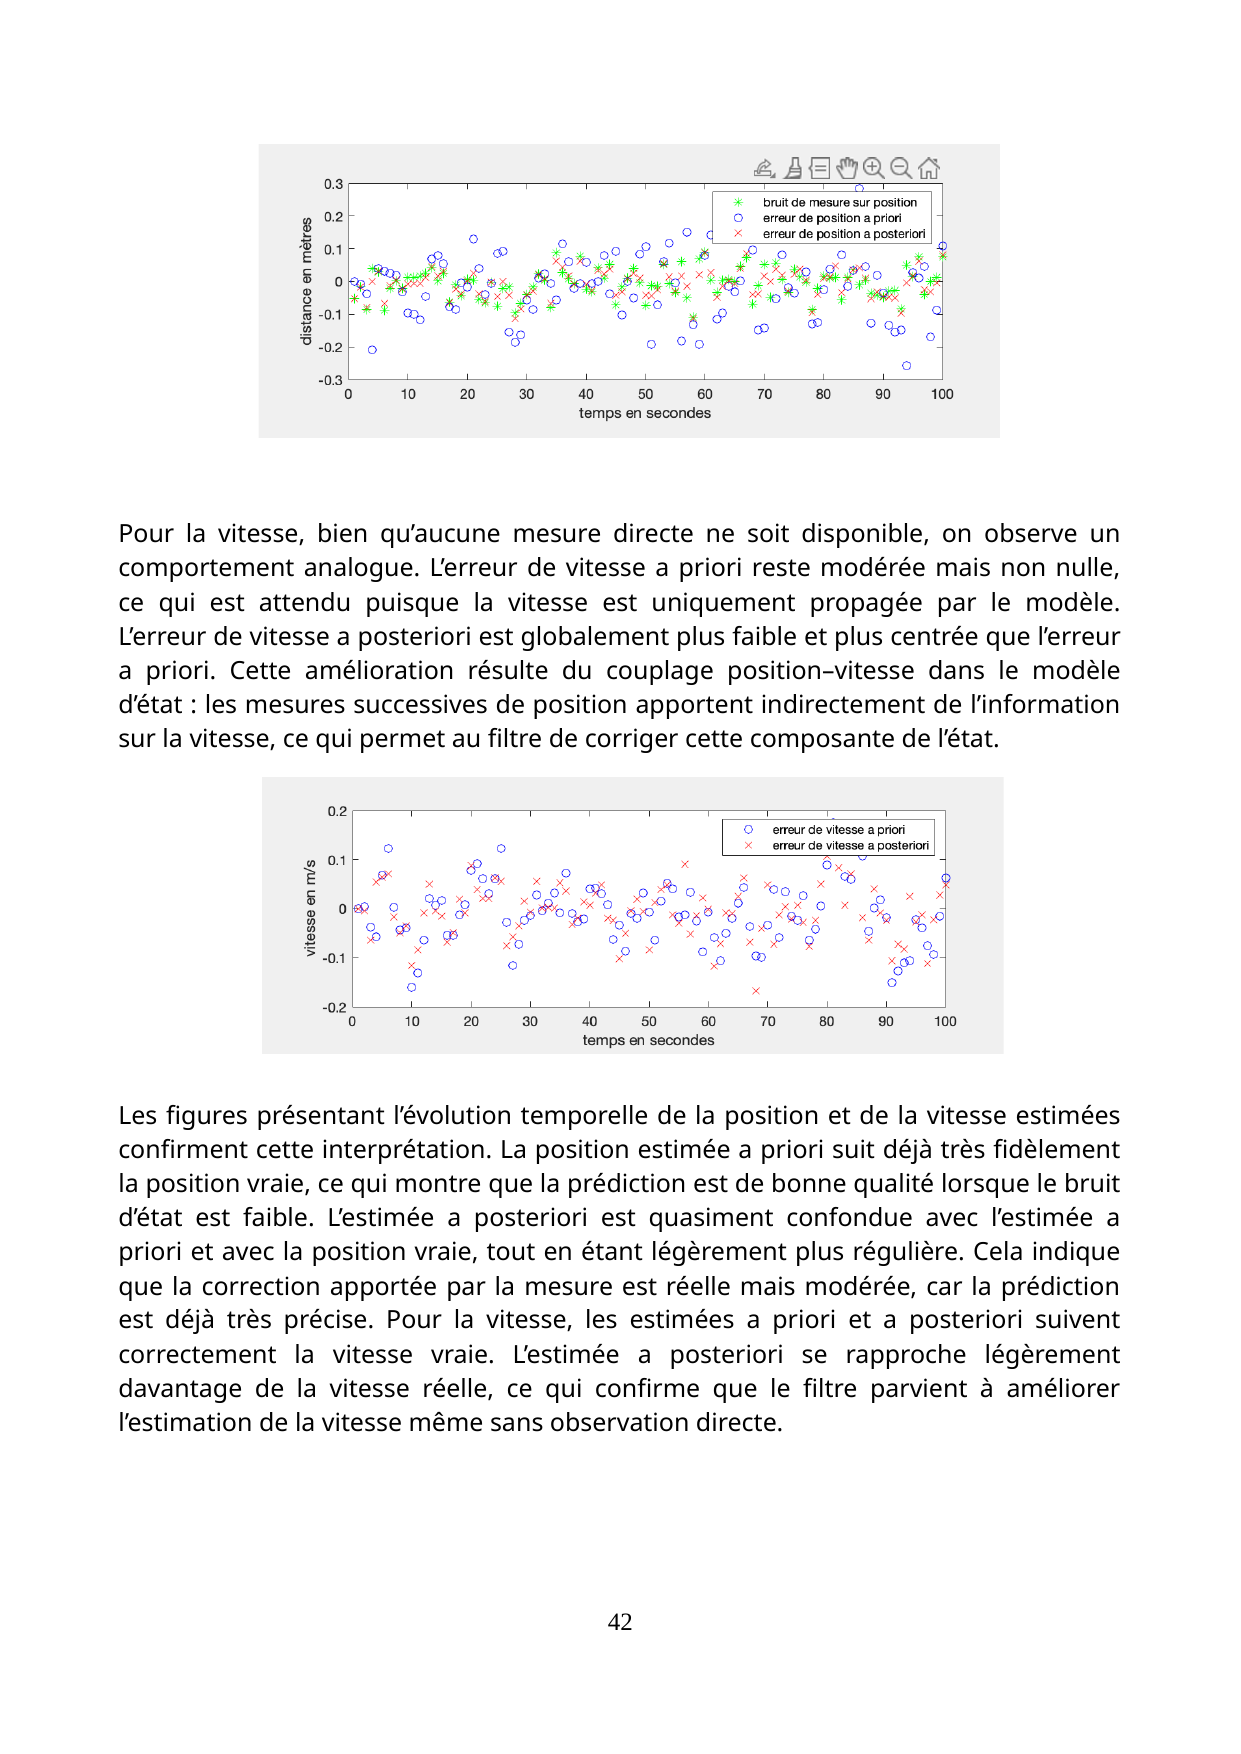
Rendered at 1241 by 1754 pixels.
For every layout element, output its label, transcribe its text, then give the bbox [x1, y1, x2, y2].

picture [258, 144, 1000, 438]
picture [262, 777, 1004, 1054]
text Pour la vitesse, bien qu’aucune mesure directe ne soit disponible, on observe un comportement analogue. L’erreur de vitesse a priori reste modérée mais non nulle, ce qui est attendu puisque la vitesse est uniquement propagée par le modèle. L’erreur de vitesse a posteriori est globalement plus faible et plus centrée que l’erreur a priori. Cette amélioration résulte du couplage position–vitesse dans le modèle d’état : les mesures successives de position apportent indirectement de l’information sur la vitesse, ce qui permet au filtre de corriger cette composante de l’état. [118, 516, 1122, 754]
text Les figures présentant l’évolution temporelle de la position et de la vitesse estimées confirment cette interprétation. La position estimée a priori suit déjà très fidèlement la position vraie, ce qui montre que la prédiction est de bonne qualité lorsque le bruit d’état est faible. L’estimée a posteriori est quasiment confondue avec l’estimée a priori et avec la position vraie, tout en étant légèrement plus régulière. Cela indique que la correction apportée par la mesure est réelle mais modérée, car la prédiction est déjà très précise. Pour la vitesse, les estimées a priori et a posteriori suivent correctement la vitesse vraie. L’estimée a posteriori se rapproche légèrement davantage de la vitesse réelle, ce qui confirme que le filtre parvient à améliorer l’estimation de la vitesse même sans observation directe. [118, 1098, 1122, 1438]
